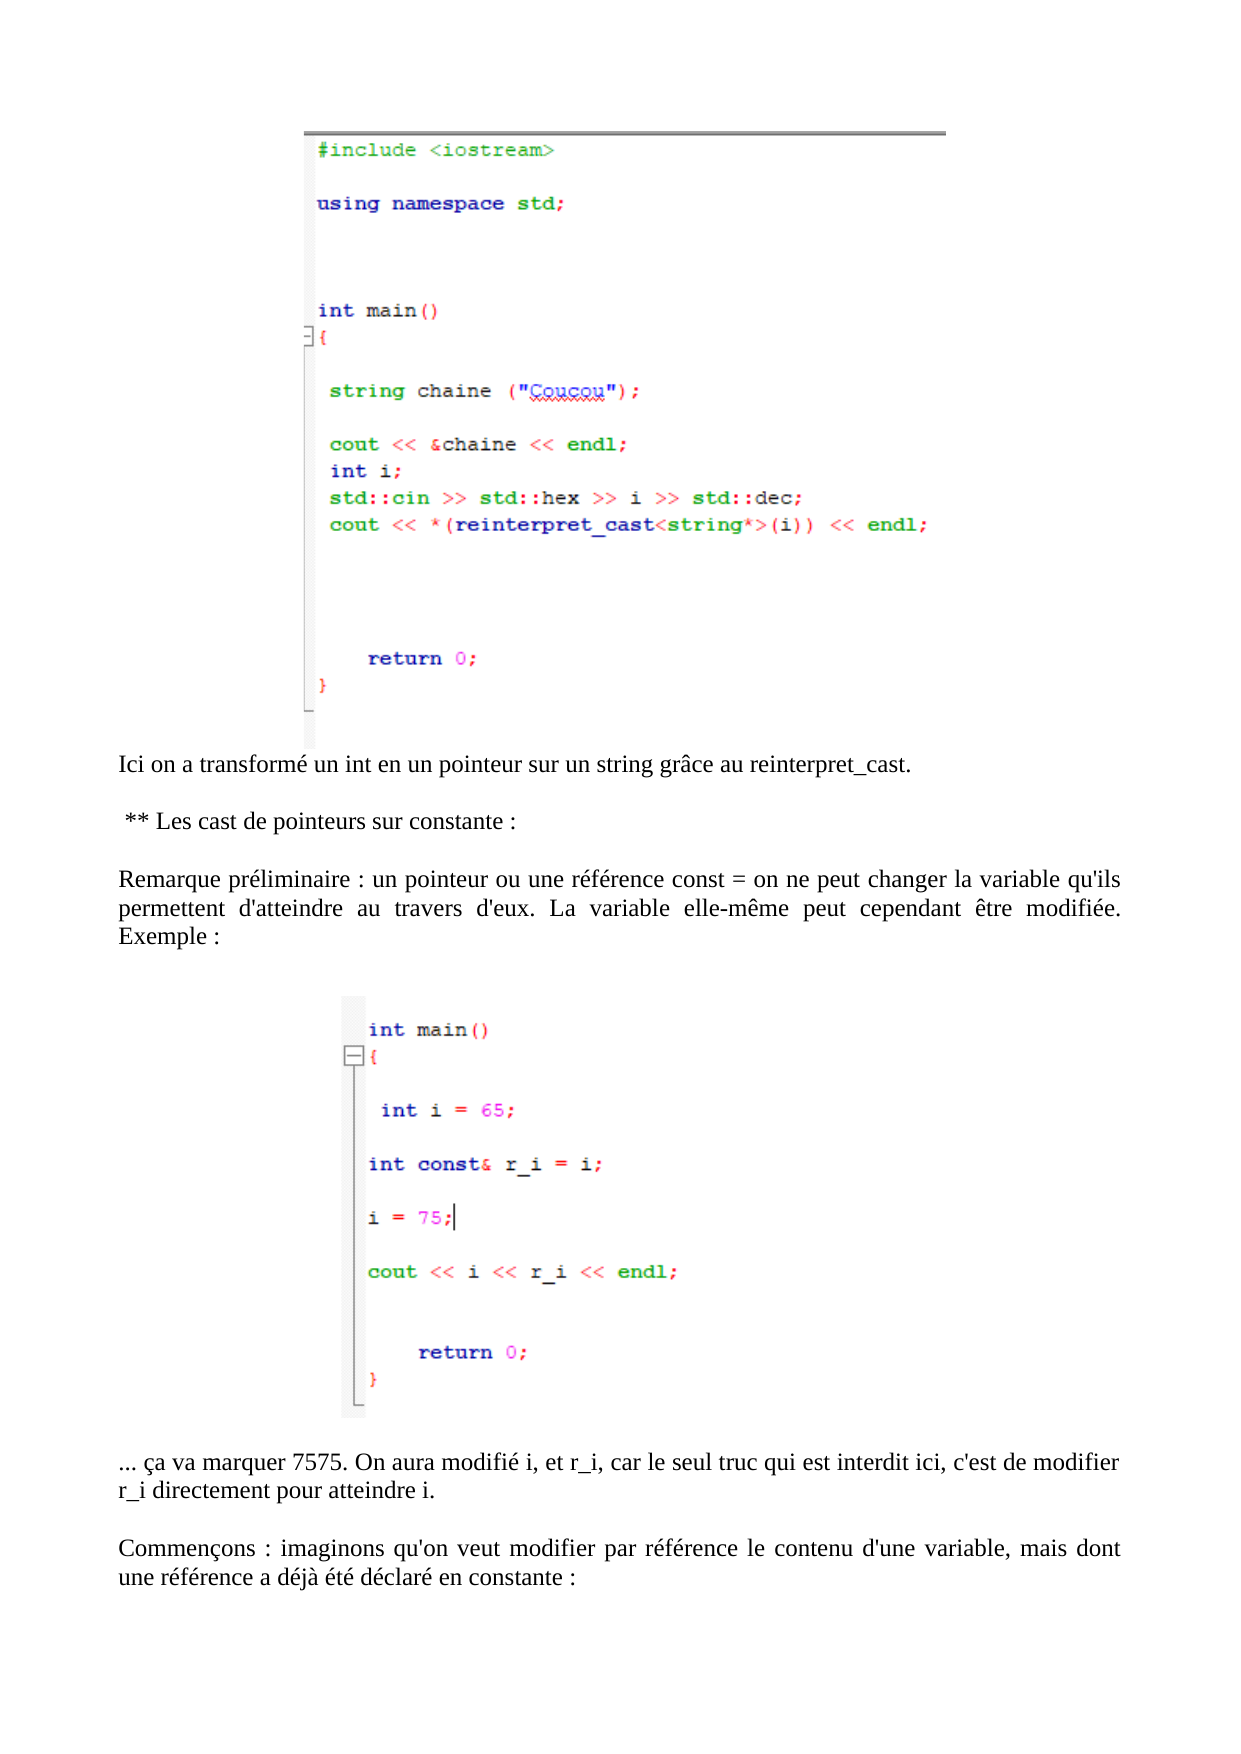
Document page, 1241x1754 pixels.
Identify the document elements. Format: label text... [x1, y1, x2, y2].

text ... ça va marquer 7575. On aura modifié i, et r_i, car le seul truc qui est interdit ici, c'est de modifier r_i directement pour atteindre i. [118, 1447, 1122, 1504]
text Commençons : imaginons qu'on veut modifier par référence le contenu d'une variable, mais dont une référence a déjà été déclaré en constante : [118, 1533, 1122, 1590]
text ** Les cast de pointeurs sur constante : [118, 806, 1122, 835]
text Ici on a transformé un int en un pointeur sur un string grâce au reinterpret_cast. [118, 118, 1122, 778]
text Remarque préliminaire : un pointeur ou une référence const = on ne peut changer la variable qu'ils permettent d'atteindre au travers d'eux. La variable elle-même peut cependant être modifiée. Exemple : [118, 864, 1122, 950]
